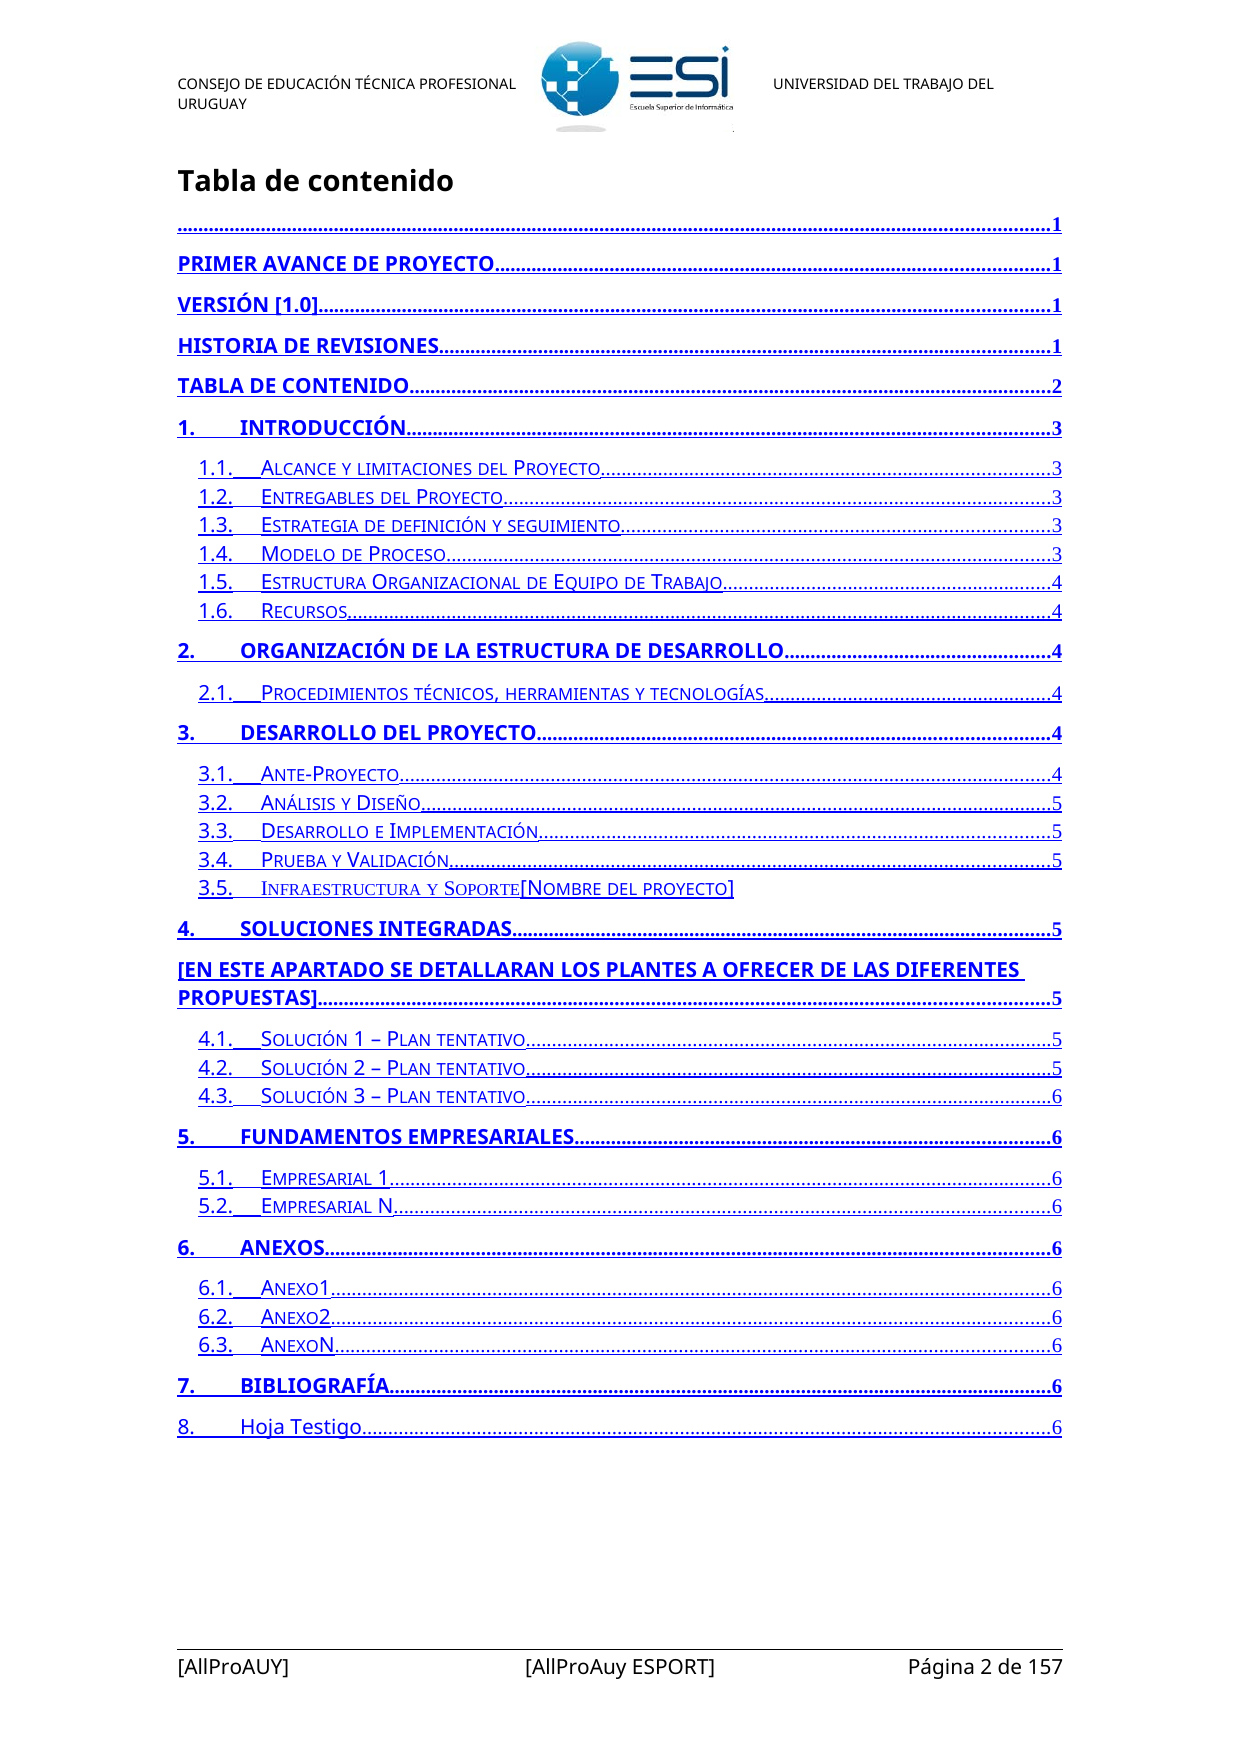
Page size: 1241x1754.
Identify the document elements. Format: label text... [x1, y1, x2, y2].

text 1.2. Entregables del Proyecto 3 [198, 482, 1063, 510]
text 2. Organización de la Estructura de Desarrollo 4 [177, 637, 1063, 665]
text 1.4. Modelo de Proceso 3 [198, 539, 1063, 567]
text 4.2. Solución 2 – Plan tentativo 5 [198, 1053, 1063, 1081]
text Primer AVANCE de Proyecto 1 [177, 249, 1063, 277]
text 6.2. Anexo2 6 [198, 1302, 1063, 1330]
text 6.3. AnexoN 6 [198, 1330, 1063, 1359]
text 5. Fundamentos Empresariales 6 [177, 1122, 1063, 1151]
text 7. Bibliografía 6 [177, 1371, 1063, 1400]
text 8. Hoja Testigo 6 [177, 1412, 1063, 1441]
text 1.5. Estructura Organizacional de Equipo de Trabajo 4 [198, 567, 1063, 596]
text 3.4. Prueba y Validación 5 [198, 845, 1063, 873]
text 6.1. Anexo1 6 [198, 1273, 1063, 1302]
text 6. Anexos 6 [177, 1233, 1063, 1261]
text 3. Desarrollo del Proyecto 4 [177, 718, 1063, 747]
text 1.1. Alcance y limitaciones del Proyecto 3 [198, 453, 1063, 482]
text 3.5. Infraestructura y Soporte[Nombre del proyecto] [198, 873, 1063, 902]
text 4. Soluciones Integradas 5 [177, 914, 1063, 943]
text Tabla de contenido 2 [177, 372, 1063, 400]
text 3.3. Desarrollo e Implementación 5 [198, 816, 1063, 845]
text 1.6. Recursos 4 [198, 596, 1063, 624]
text 4.1. Solución 1 – Plan tentativo 5 [198, 1024, 1063, 1053]
text 3.2. Análisis y Diseño 5 [198, 788, 1063, 816]
text 4.3. Solución 3 – Plan tentativo 6 [198, 1081, 1063, 1110]
text 5.2. Empresarial N 6 [198, 1192, 1063, 1220]
text 1 [177, 212, 1063, 236]
text 2.1. Procedimientos técnicos, herramientas y tecnologías 4 [198, 678, 1063, 706]
text [En este apartado se detallaran los plantes a ofrecer de las diferentes propuestas] 5 [177, 955, 1063, 1012]
text Versión [1.0] 1 [177, 290, 1063, 318]
picture [534, 39, 734, 132]
text 5.1. Empresarial 1 6 [198, 1163, 1063, 1192]
text 3.1. Ante-Proyecto 4 [198, 759, 1063, 788]
text Historia de revisiones 1 [177, 331, 1063, 359]
subtitle Tabla de contenido [177, 160, 1063, 200]
text 1.3. Estrategia de definición y seguimiento 3 [198, 510, 1063, 539]
text 1. Introducción 3 [177, 413, 1063, 441]
